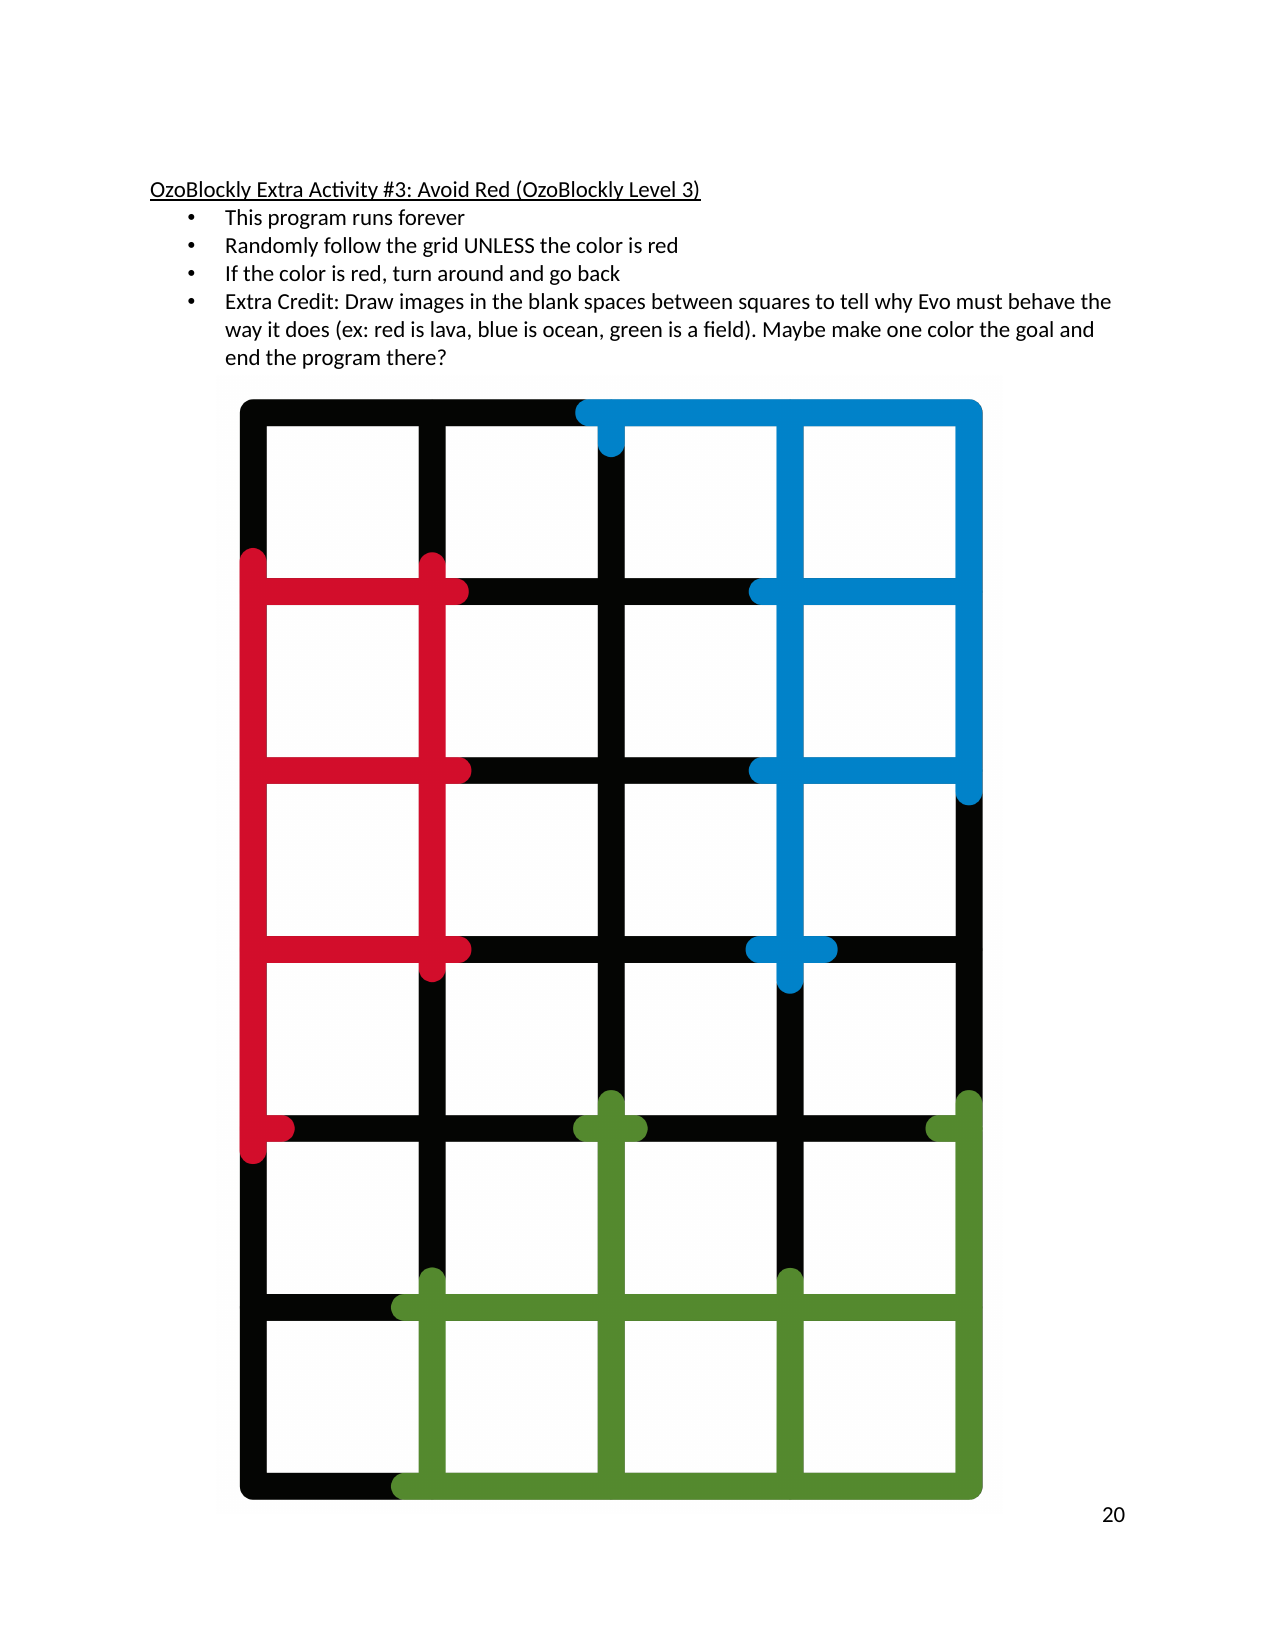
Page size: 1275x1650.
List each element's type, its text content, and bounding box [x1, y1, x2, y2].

list Randomly follow the grid UNLESS the color is red [187, 231, 1125, 259]
subtitle OzoBlockly Extra Activity #3: Avoid Red (OzoBlockly Level 3) [150, 175, 1125, 203]
picture [215, 375, 1004, 1514]
list This program runs forever [187, 203, 1125, 231]
list Extra Credit: Draw images in the blank spaces between squares to tell why Evo must behave the way it does (ex: red is lava, blue is ocean, green is a field). Maybe make one color the goal and end the program there? [187, 287, 1125, 371]
list If the color is red, turn around and go back [187, 259, 1125, 287]
